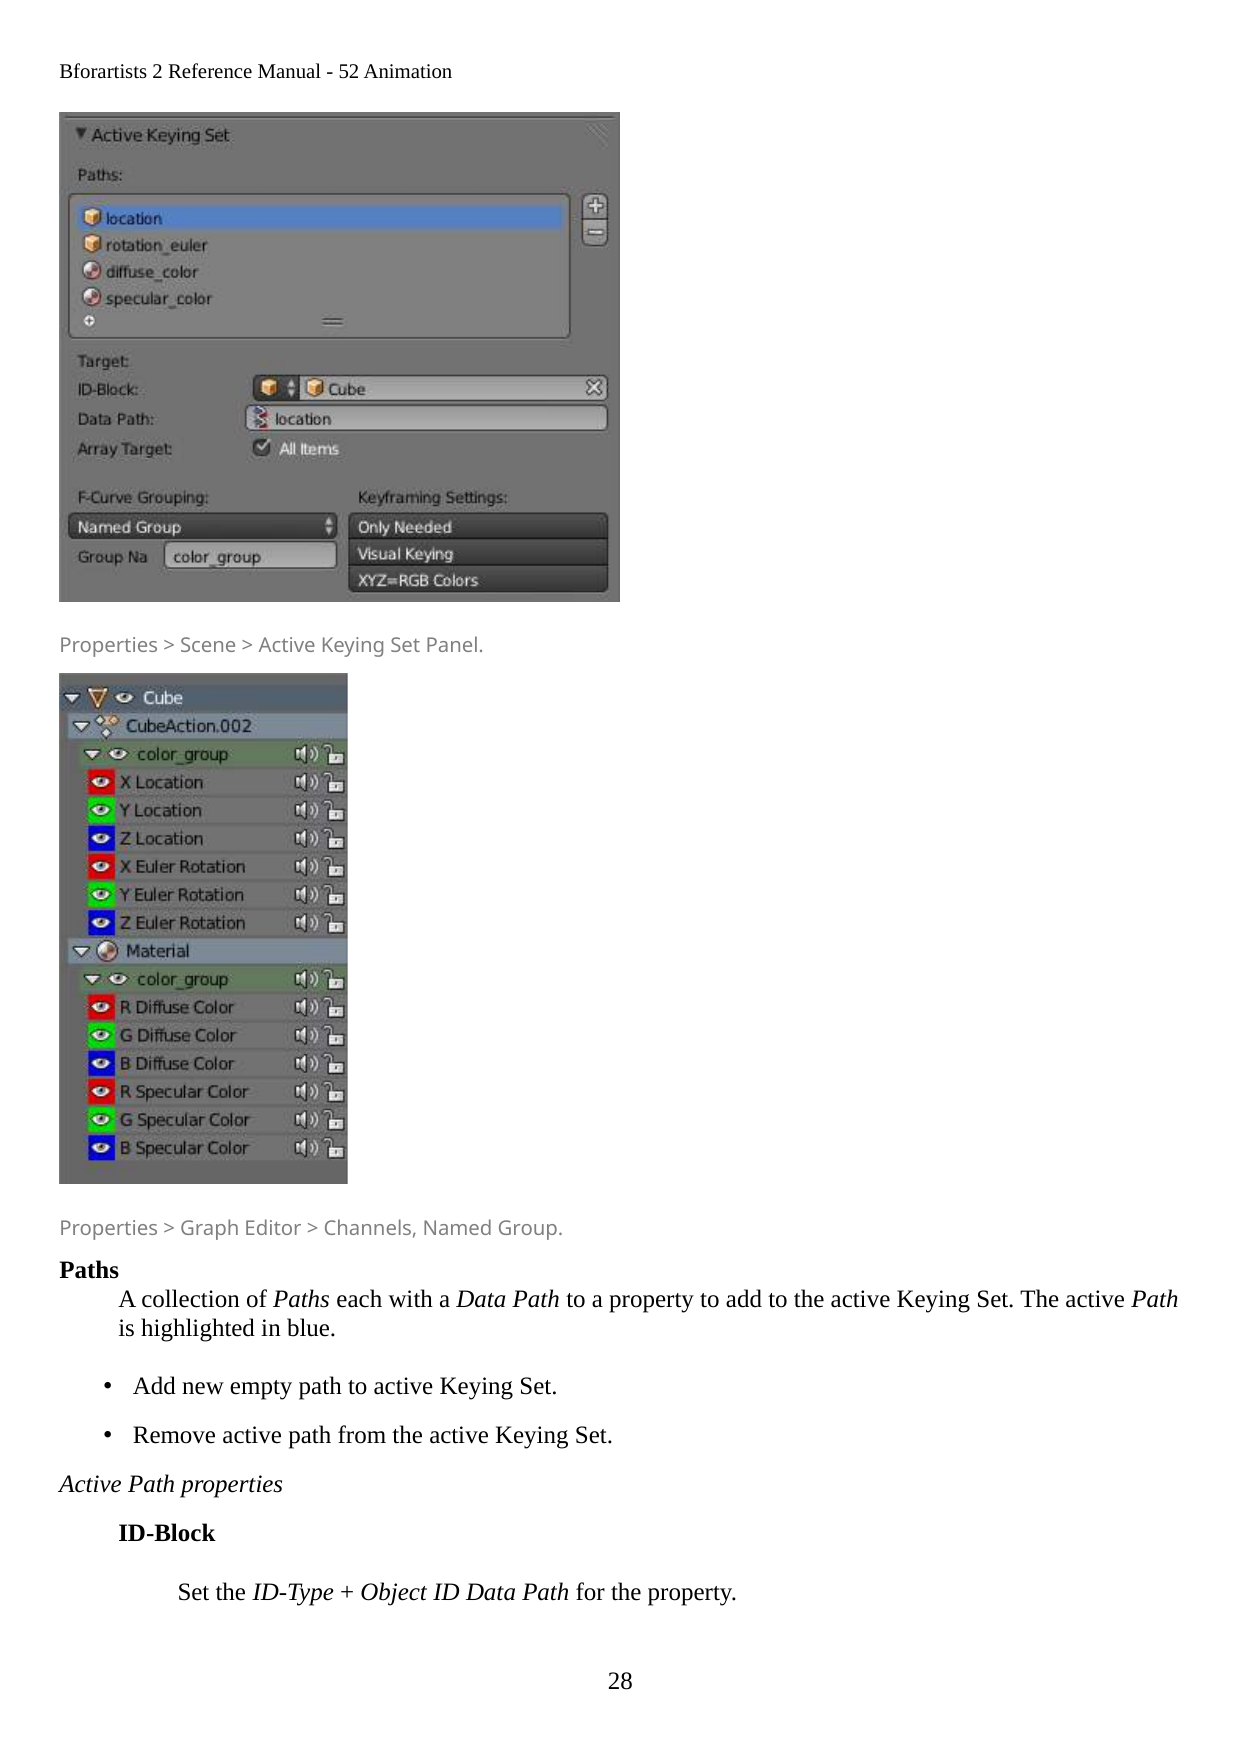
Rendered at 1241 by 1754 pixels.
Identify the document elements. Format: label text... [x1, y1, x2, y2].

text Properties > Scene > Active Keying Set Panel. [59, 627, 1181, 658]
list A collection of Paths each with a Data Path to a property to add to the active Keying Set. The active Path is highlighted in blue. [118, 1284, 1181, 1342]
list Remove active path from the active Keying Set. [103, 1420, 1181, 1449]
subtitle ID-Block [118, 1518, 1122, 1547]
text Properties > Graph Editor > Channels, Named Group. [59, 1210, 1181, 1241]
picture [59, 673, 348, 1184]
list Set the ID-Type + Object ID Data Path for the property. [177, 1577, 1122, 1605]
subtitle Paths [59, 1256, 1181, 1284]
list Add new empty path to active Keying Set. [103, 1371, 1181, 1400]
picture [59, 112, 620, 602]
text Active Path properties [59, 1469, 1181, 1498]
